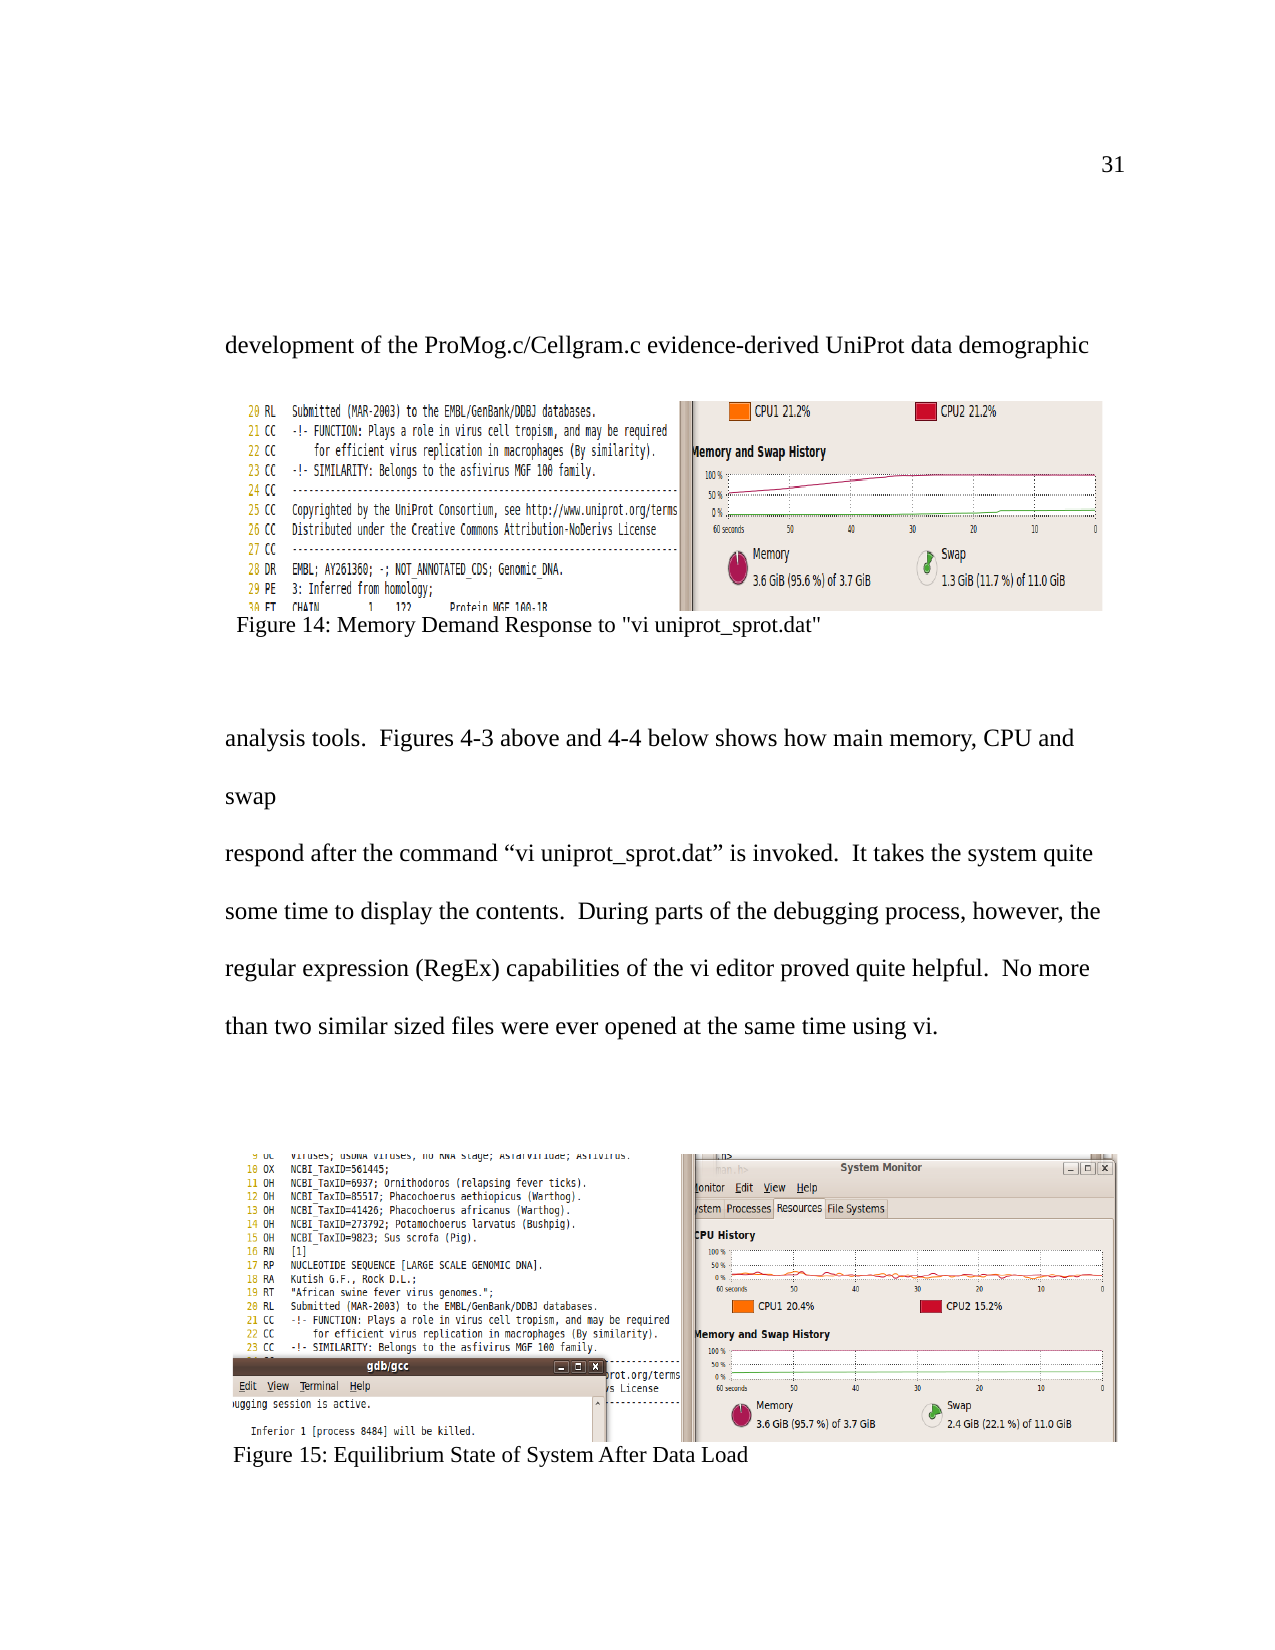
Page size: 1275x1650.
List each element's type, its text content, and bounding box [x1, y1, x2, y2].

text respond after the command “vi uniprot_sprot.dat” is invoked. It takes the system quite some time to display the contents. During parts of the debugging process, however, the regular expression (RegEx) capabilities of the vi editor proved quite helpful. No more than two similar sized files were ever opened at the same time using vi. [225, 838, 1125, 1039]
text Figure 15: Equilibrium State of System After Data Load [233, 1442, 1117, 1468]
text Figure 14: Memory Demand Response to "vi uniprot_sprot.dat" [236, 611, 1103, 637]
text analysis tools. Figures 4-3 above and 4-4 below shows how main memory, CPU and swap [225, 723, 1125, 809]
text development of the ProMog.c/Cellgram.c evidence-derived UniProt data demographic [225, 330, 1125, 359]
picture [232, 1154, 1118, 1442]
picture [236, 401, 1103, 611]
